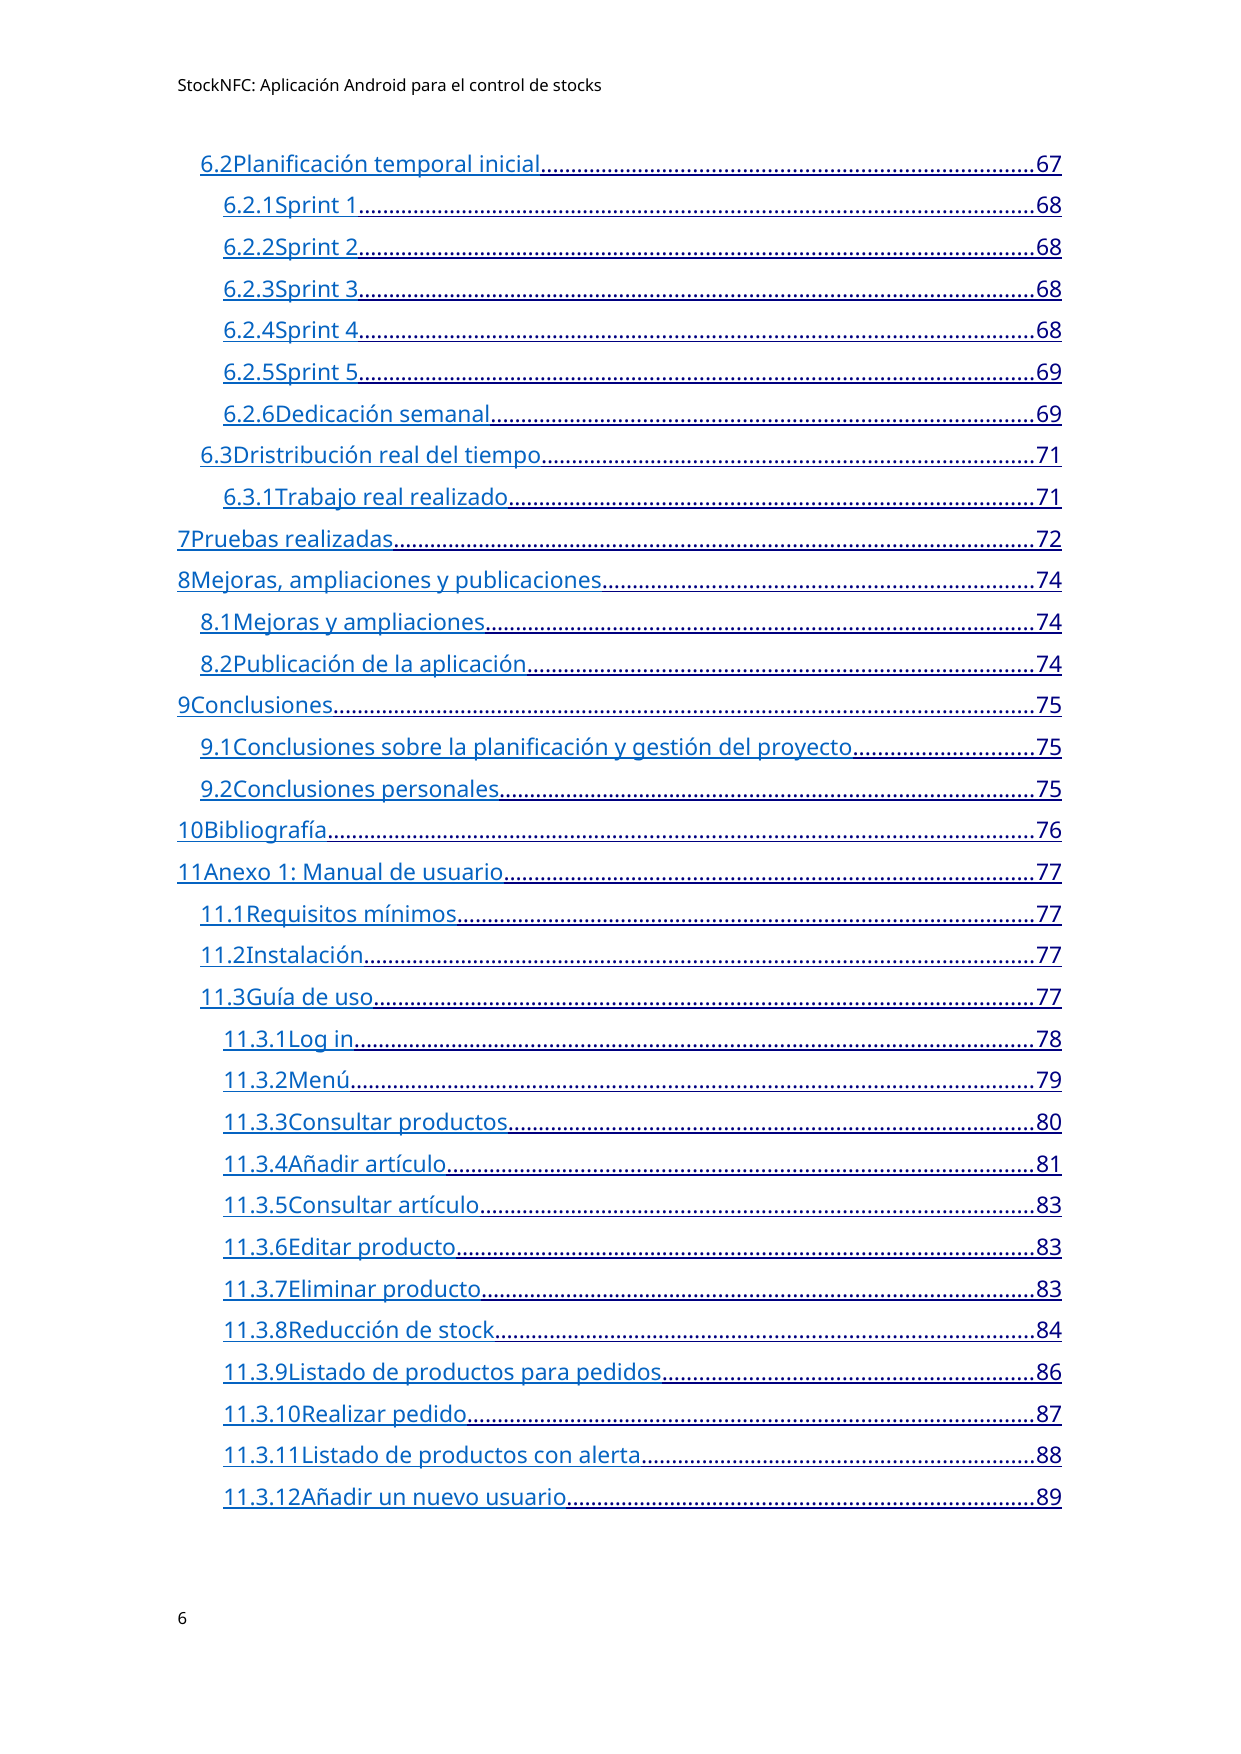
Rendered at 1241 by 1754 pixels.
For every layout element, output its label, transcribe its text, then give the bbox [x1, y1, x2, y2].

text 11.3.11 Listado de productos con alerta 88 [223, 1439, 1063, 1471]
text 11.3.10 Realizar pedido 87 [223, 1398, 1063, 1429]
text 9.1 Conclusiones sobre la planificación y gestión del proyecto 75 [200, 731, 1063, 762]
text 6.2.2 Sprint 2 68 [223, 231, 1063, 262]
text 11.3.3 Consultar productos 80 [223, 1106, 1063, 1137]
text 8.1 Mejoras y ampliaciones 74 [200, 606, 1063, 637]
text 8 Mejoras, ampliaciones y publicaciones 74 [177, 564, 1063, 596]
text 6.2.3 Sprint 3 68 [223, 273, 1063, 304]
text 6.2.6 Dedicación semanal 69 [223, 398, 1063, 429]
text 9.2 Conclusiones personales 75 [200, 773, 1063, 804]
text 11.3.7 Eliminar producto 83 [223, 1273, 1063, 1304]
text 11.3.12 Añadir un nuevo usuario 89 [223, 1481, 1063, 1512]
text 11.1 Requisitos mínimos 77 [200, 898, 1063, 929]
text 6.2.1 Sprint 1 68 [223, 189, 1063, 221]
text 11 Anexo 1: Manual de usuario 77 [177, 856, 1063, 887]
text 7 Pruebas realizadas 72 [177, 523, 1063, 554]
text 11.3.8 Reducción de stock 84 [223, 1314, 1063, 1346]
text 11.3.2 Menú 79 [223, 1064, 1063, 1096]
text 6.2.5 Sprint 5 69 [223, 356, 1063, 387]
text 11.3.6 Editar producto 83 [223, 1231, 1063, 1262]
text 11.2 Instalación 77 [200, 939, 1063, 971]
text 6.2.4 Sprint 4 68 [223, 314, 1063, 346]
text 6.2 Planificación temporal inicial 67 [200, 148, 1063, 179]
text 11.3 Guía de uso 77 [200, 981, 1063, 1012]
text 6.3 Dristribución real del tiempo 71 [200, 439, 1063, 471]
text 9 Conclusiones 75 [177, 689, 1063, 721]
text 11.3.5 Consultar artículo 83 [223, 1189, 1063, 1221]
text 10 Bibliografía 76 [177, 814, 1063, 846]
text 8.2 Publicación de la aplicación 74 [200, 648, 1063, 679]
text 6.3.1 Trabajo real realizado 71 [223, 481, 1063, 512]
text 11.3.4 Añadir artículo 81 [223, 1148, 1063, 1179]
text 11.3.9 Listado de productos para pedidos 86 [223, 1356, 1063, 1387]
text 11.3.1 Log in 78 [223, 1023, 1063, 1054]
